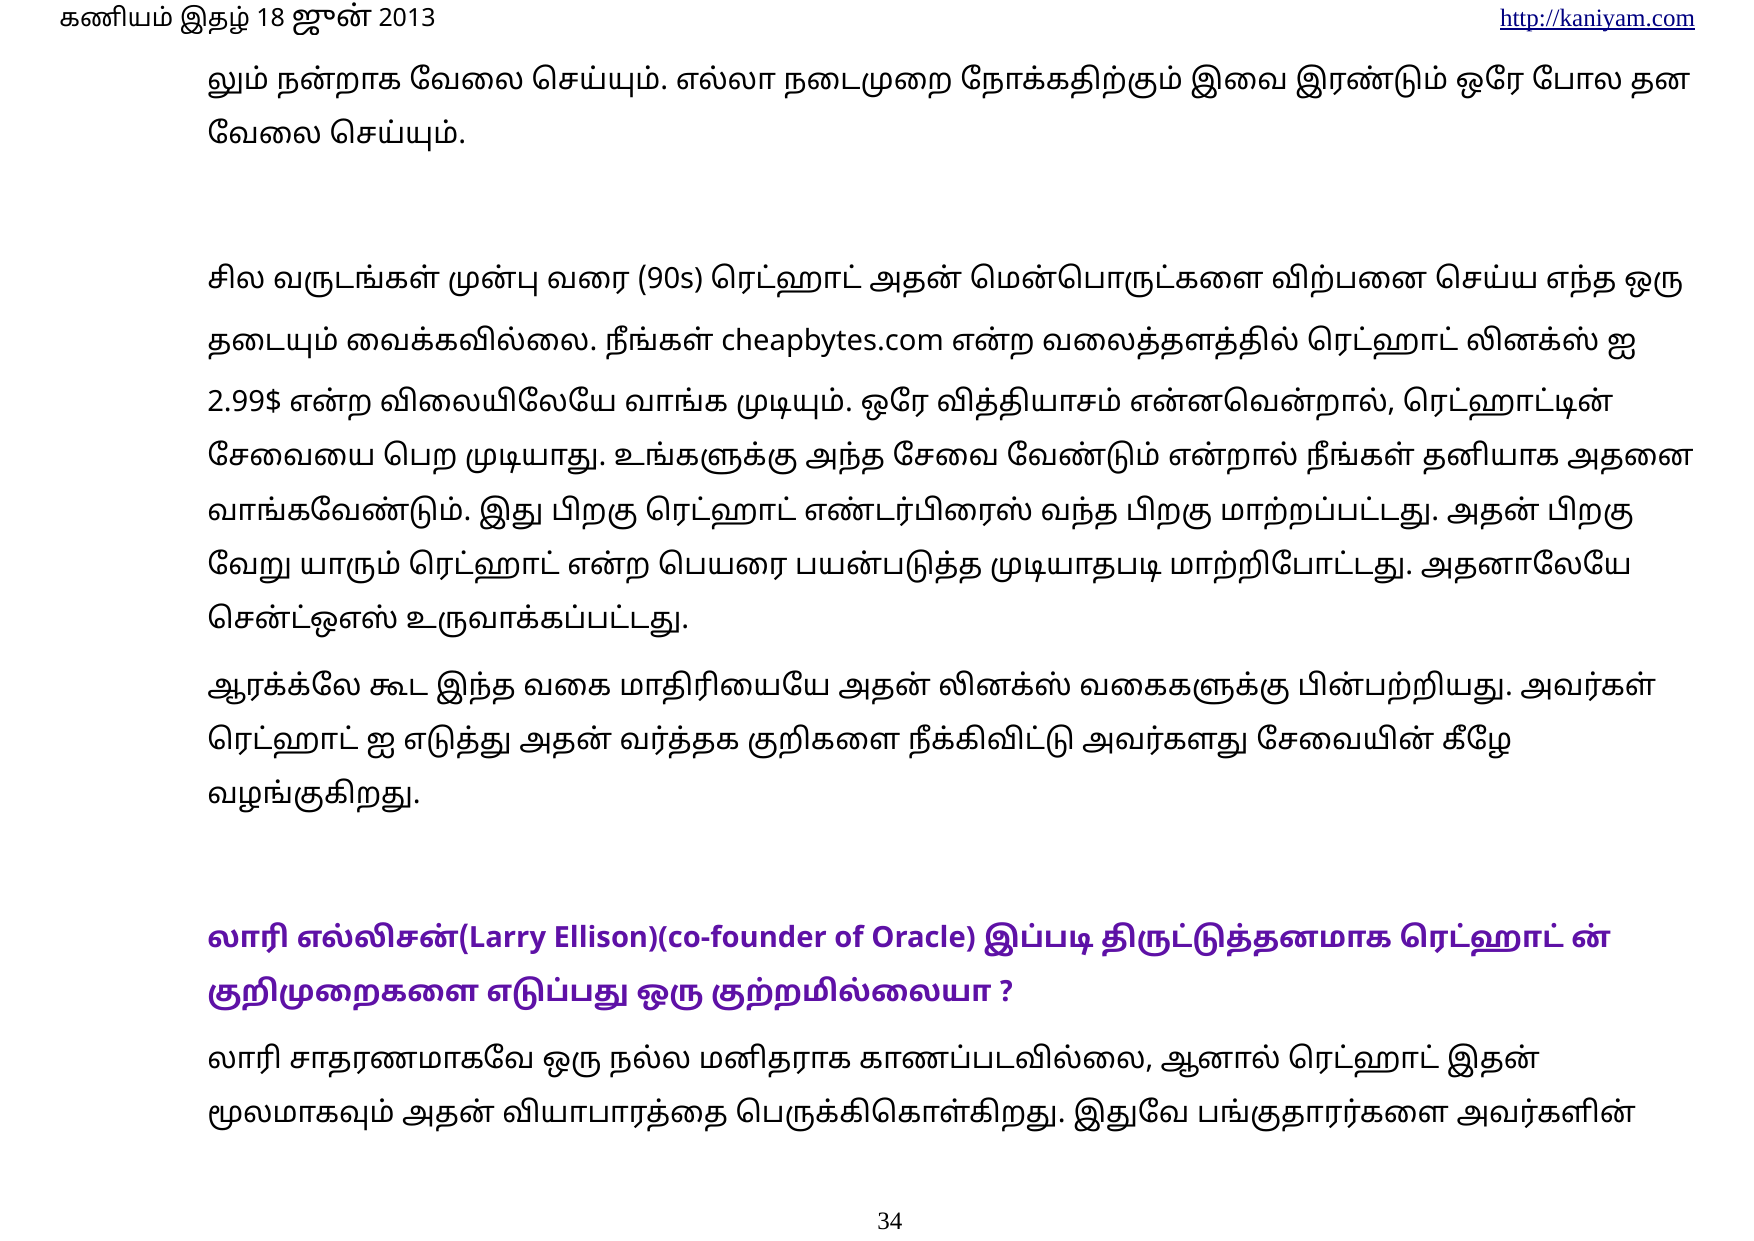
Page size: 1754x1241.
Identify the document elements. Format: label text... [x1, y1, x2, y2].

text ஆரக்க்லே கூட இந்த வகை மாதிரியையே அதன் லினக்ஸ் வகைகளுக்கு பின்பற்றியது. அவர்கள் ரெட்ஹாட் ஐ எடுத்து அதன் வர்த்தக குறிகளை நீக்கிவிட்டு அவர்களது சேவையின் கீழே வழங்குகிறது. [207, 669, 1695, 814]
text லாரி எல்லிசன்(Larry Ellison)(co-founder of Oracle) இப்படி திருட்டுத்தனமாக ரெட்ஹாட் ன் குறிமுறைகளை எடுப்பது ஒரு குற்றமில்லையா ? [207, 916, 1695, 1012]
text லும் நன்றாக வேலை செய்யும். எல்லா நடைமுறை நோக்கதிற்கும் இவை இரண்டும் ஒரே போல தன வேலை செய்யும். [207, 64, 1695, 154]
text சில வருடங்கள் முன்பு வரை (90s) ரெட்ஹாட் அதன் மென்பொருட்களை விற்பனை செய்ய எந்த ஒரு தடையும் வைக்கவில்லை. நீங்கள் cheapbytes.com என்ற வலைத்தளத்தில் ரெட்ஹாட் லினக்ஸ் ஐ 2.99$ என்ற விலையிலேயே வாங்க முடியும். ஒரே வித்தியாசம் என்னவென்றால், ரெட்ஹாட்டின் சேவையை பெற முடியாது. உங்களுக்கு அந்த சேவை வேண்டும் என்றால் நீங்கள் தனியாக அதனை வாங்கவேண்டும். இது பிறகு ரெட்ஹாட் எண்டர்பிரைஸ் வந்த பிறகு மாற்றப்பட்டது. அதன் பிறகு வேறு யாரும் ரெட்ஹாட் என்ற பெயரை பயன்படுத்த முடியாதபடி மாற்றிபோட்டது. அதனாலேயே சென்ட்ஒஎஸ் உருவாக்கப்பட்டது. [207, 257, 1695, 639]
text லாரி சாதரணமாகவே ஒரு நல்ல மனிதராக காணப்படவில்லை, ஆனால் ரெட்ஹாட் இதன் மூலமாகவும் அதன் வியாபாரத்தை பெருக்கிகொள்கிறது. இதுவே பங்குதாரர்களை அவர்களின் [207, 1043, 1695, 1133]
